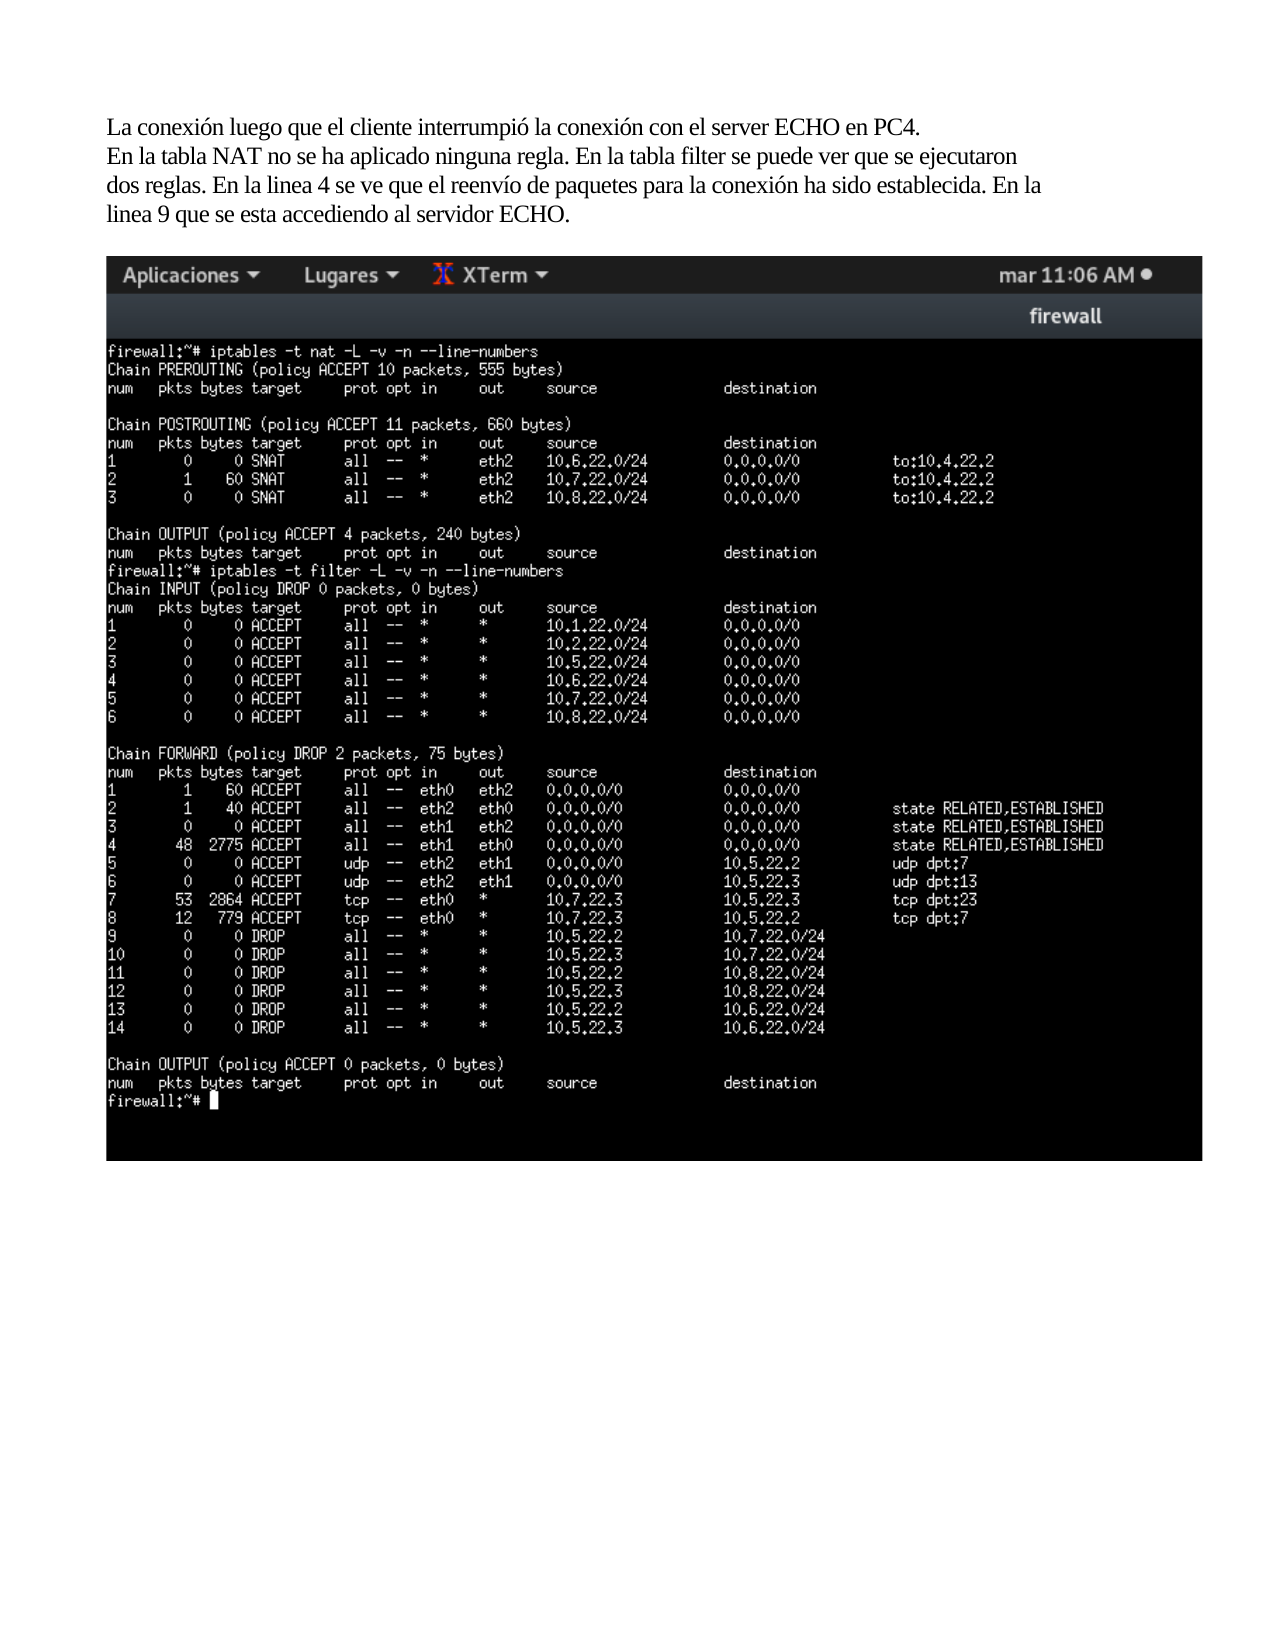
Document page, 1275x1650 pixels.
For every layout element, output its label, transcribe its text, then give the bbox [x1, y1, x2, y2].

text linea 9 que se esta accediendo al servidor ECHO. [106, 199, 1167, 227]
text dos reglas. En la linea 4 se ve que el reenvío de paquetes para la conexión ha sido establecida. En la [106, 170, 1167, 199]
text En la tabla NAT no se ha aplicado ninguna regla. En la tabla filter se puede ver que se ejecutaron [106, 141, 1167, 170]
text La conexión luego que el cliente interrumpió la conexión con el server ECHO en PC4. [106, 112, 1167, 141]
